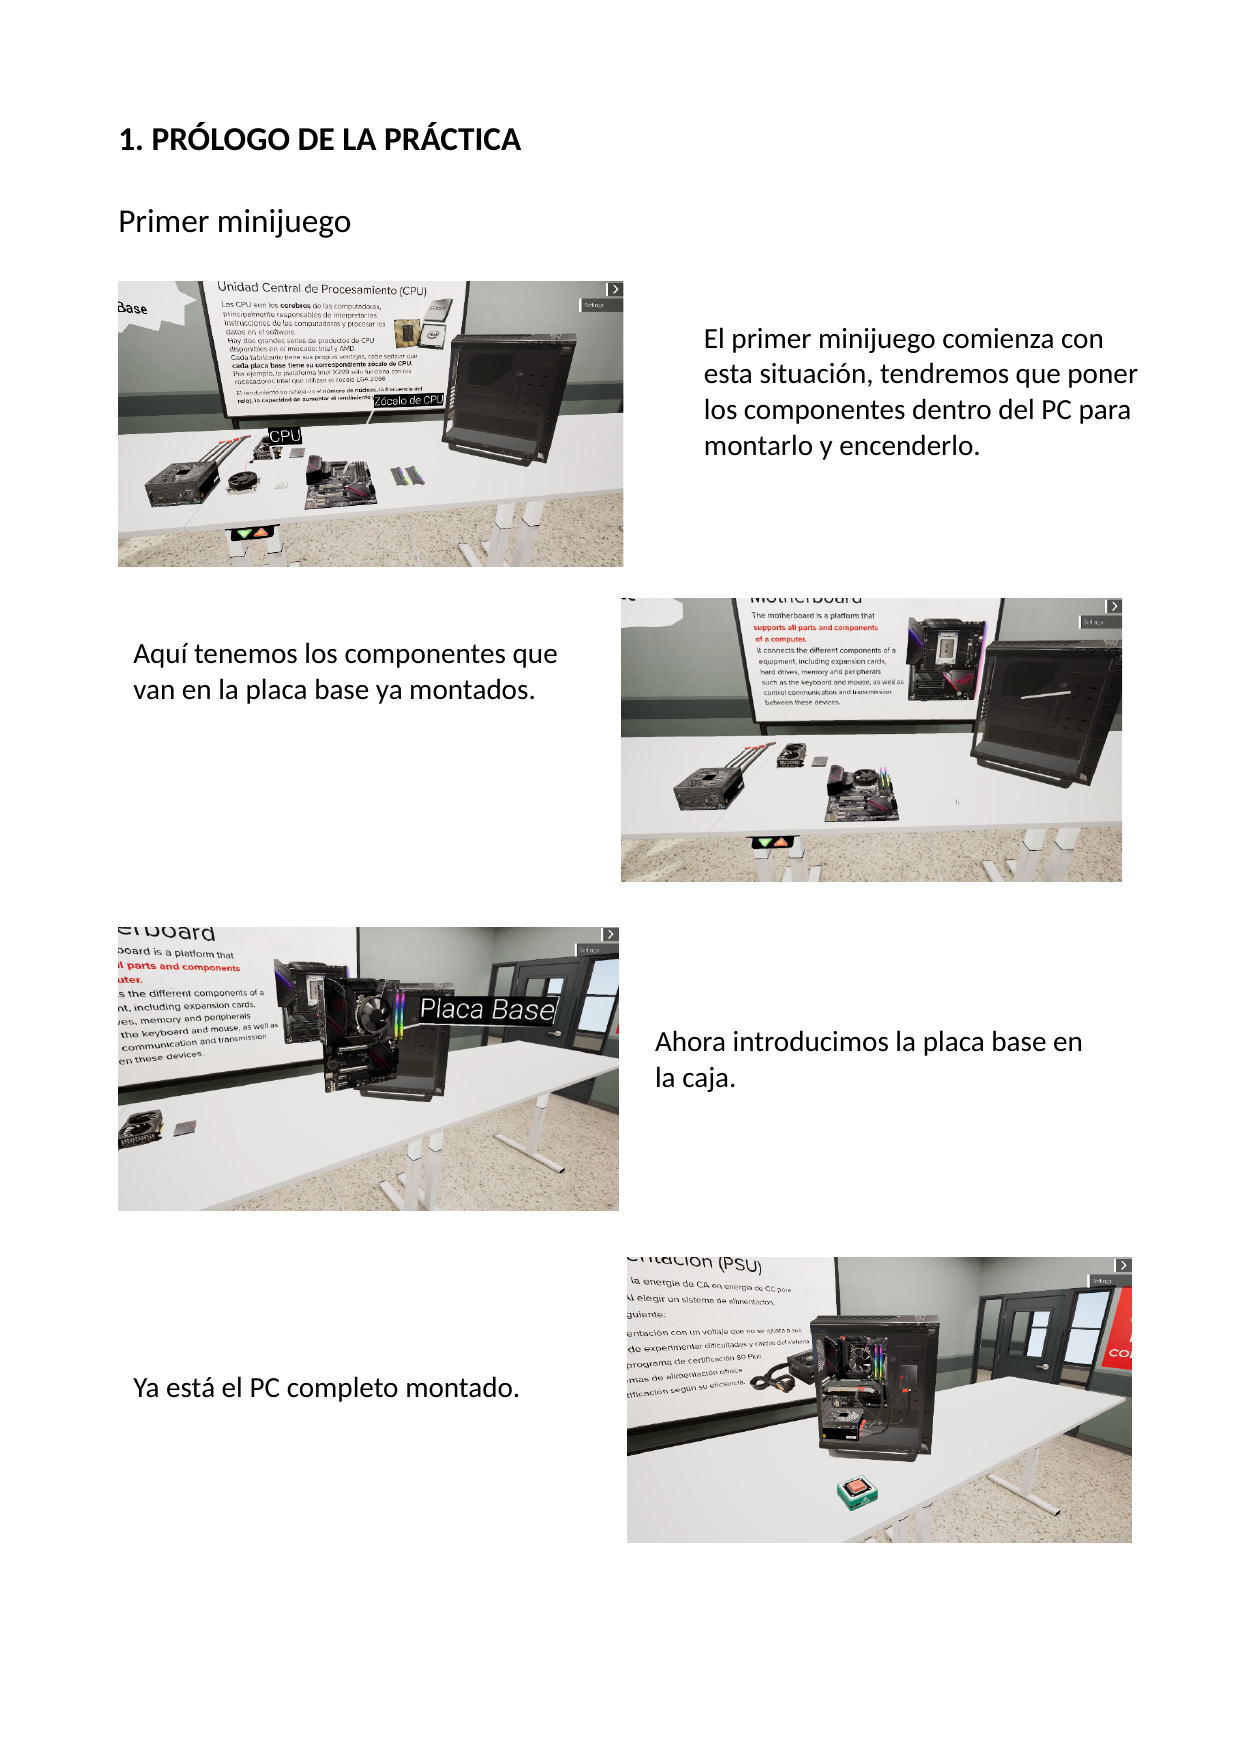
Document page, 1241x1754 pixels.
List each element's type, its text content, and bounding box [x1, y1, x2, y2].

text Ya está el PC completo montado. [133, 1369, 585, 1404]
text 1. PRÓLOGO DE LA PRÁCTICA [118, 118, 1122, 159]
text Aquí tenemos los componentes que van en la placa base ya montados. [133, 636, 585, 707]
text El primer minijuego comienza con esta situación, tendremos que poner los componentes dentro del PC para montarlo y encenderlo. [704, 320, 1152, 462]
text Ahora introducimos la placa base en la caja. [655, 1023, 1107, 1094]
text Primer minijuego [118, 199, 1122, 240]
